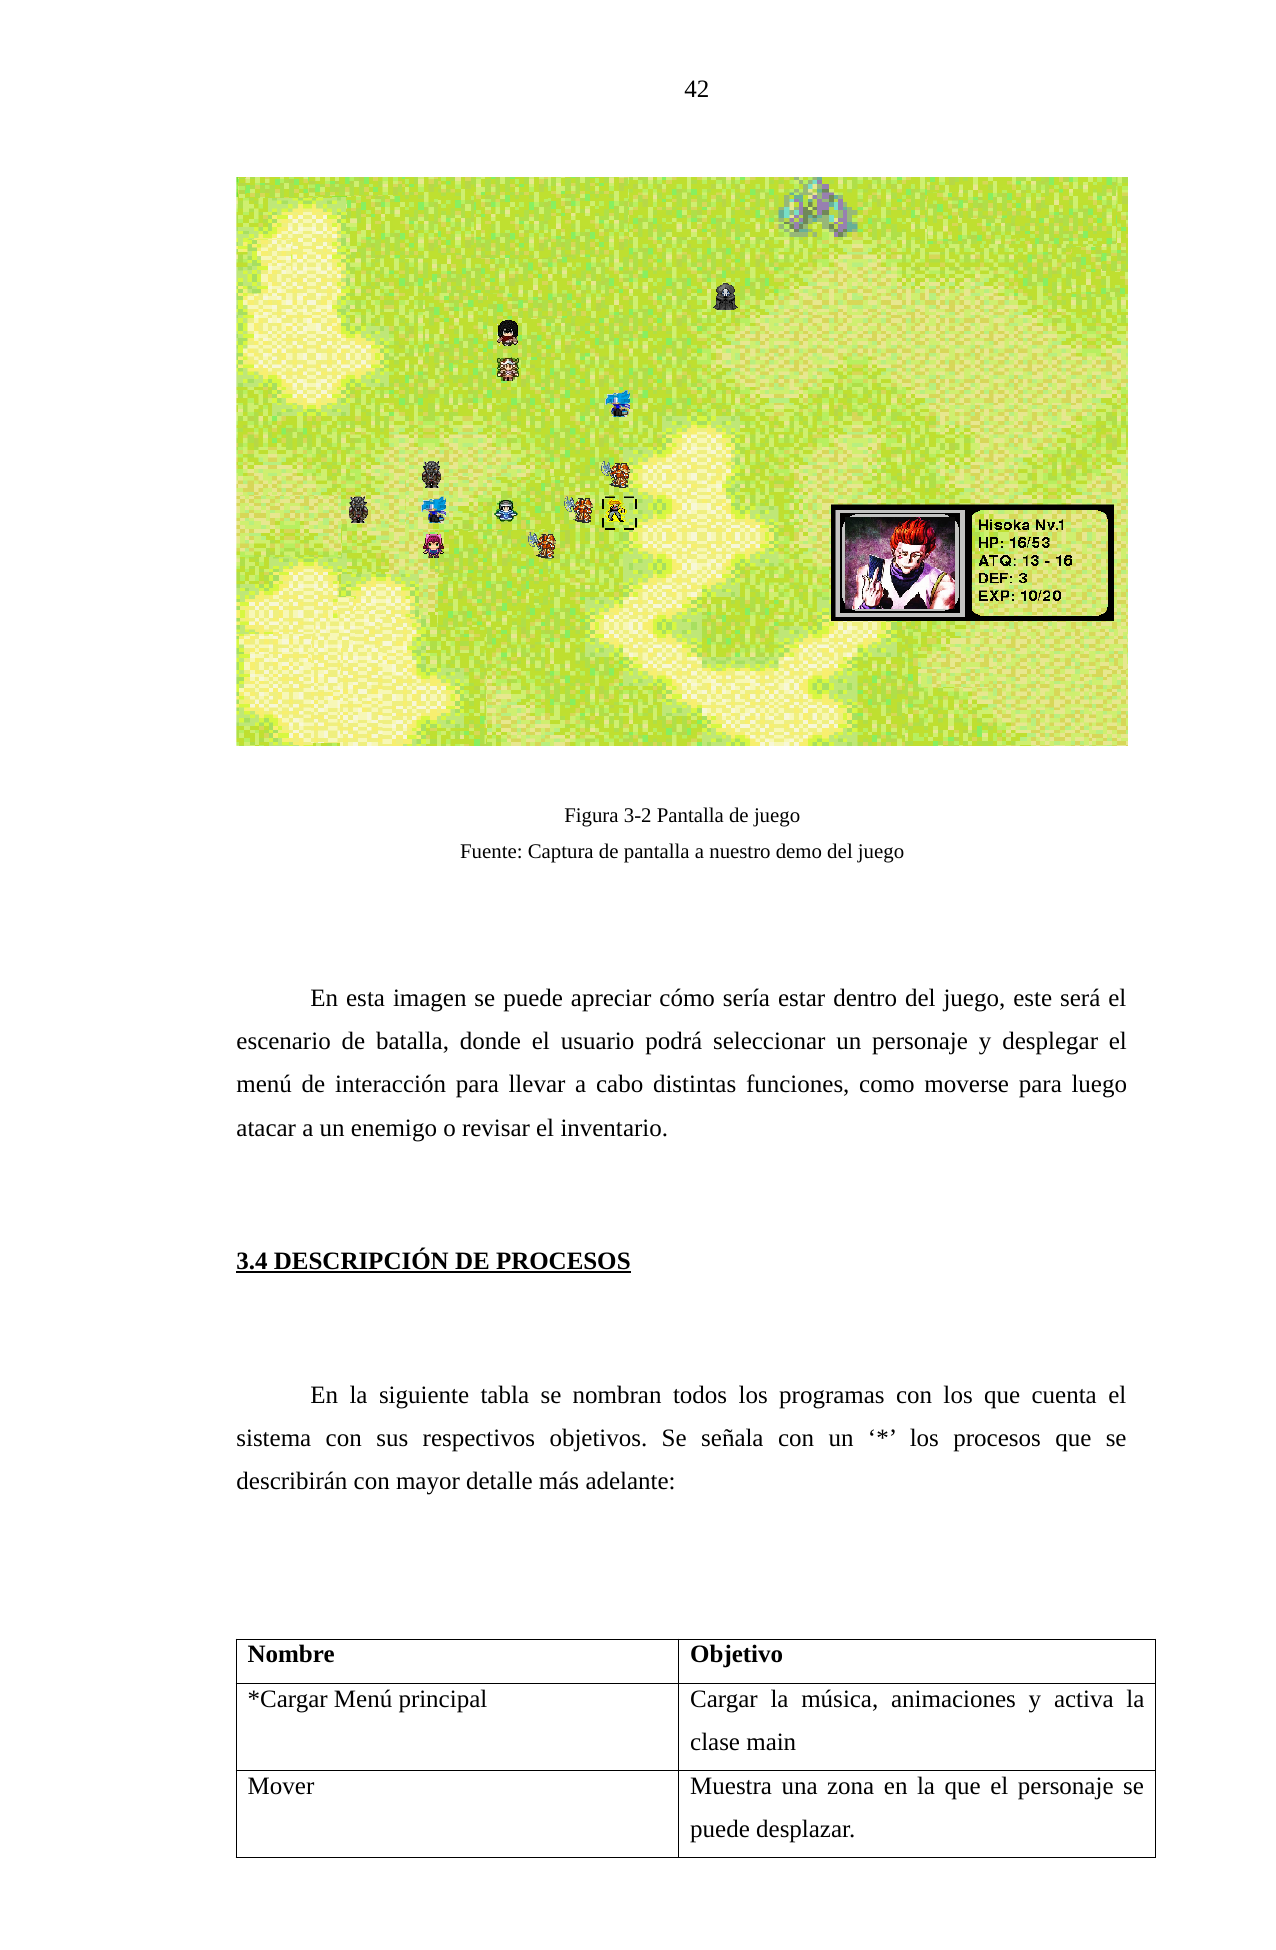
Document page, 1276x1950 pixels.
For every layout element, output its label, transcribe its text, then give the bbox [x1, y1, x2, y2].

subtitle 3.4 DESCRIPCIÓN DE PROCESOS [236, 1246, 1128, 1275]
table_cell *Cargar Menú principal [237, 1684, 678, 1770]
table_cell Muestra una zona en la que el personaje se puede desplazar. [679, 1771, 1155, 1857]
text Figura 3-2 Pantalla de juego [236, 803, 1128, 827]
text En esta imagen se puede apreciar cómo sería estar dentro del juego, este será el escenario de batalla, donde el usuario podrá seleccionar un personaje y desplegar el menú de interacción para llevar a cabo distintas funciones, como moverse para luego atacar a un enemigo o revisar el inventario. [236, 983, 1128, 1141]
text Fuente: Captura de pantalla a nuestro demo del juego [236, 839, 1128, 863]
table_header Nombre [237, 1640, 678, 1683]
table_header Objetivo [679, 1640, 1155, 1683]
table_cell Cargar la música, animaciones y activa la clase main [679, 1684, 1155, 1770]
text En la siguiente tabla se nombran todos los programas con los que cuenta el sistema con sus respectivos objetivos. Se señala con un ‘*’ los procesos que se describirán con mayor detalle más adelante: [236, 1380, 1128, 1495]
table_cell Mover [237, 1771, 678, 1857]
